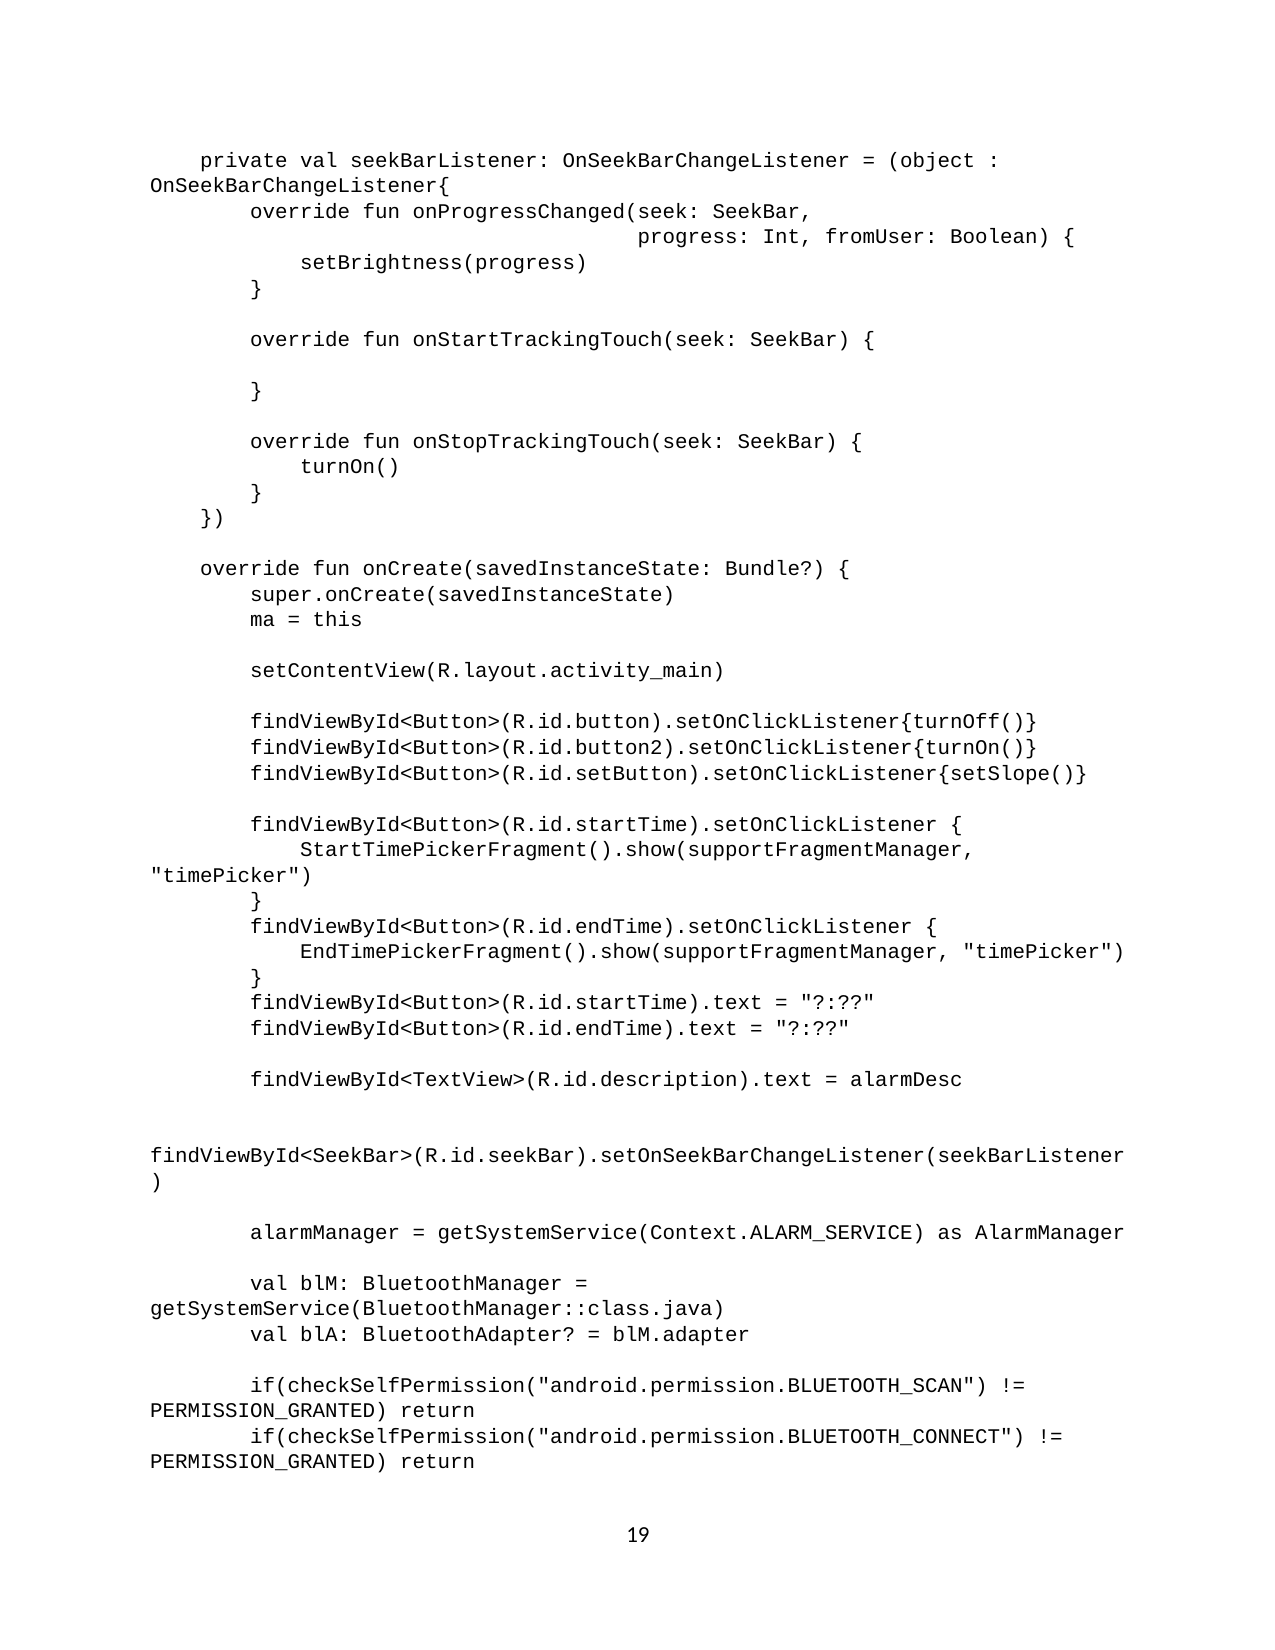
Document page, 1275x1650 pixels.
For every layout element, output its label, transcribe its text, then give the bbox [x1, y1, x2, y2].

text private val seekBarListener: OnSeekBarChangeListener = (object : OnSeekBarChangeListener{ [150, 150, 1125, 199]
text val blM: BluetoothManager = getSystemService(BluetoothManager::class.java) [150, 1273, 1125, 1322]
text override fun onStopTrackingTouch(seek: SeekBar) { [150, 431, 1125, 454]
text if(checkSelfPermission("android.permission.BLUETOOTH_CONNECT") != PERMISSION_GRANTED) return [150, 1426, 1125, 1475]
text findViewById<TextView>(R.id.description).text = alarmDesc [150, 1069, 1125, 1092]
text }) [150, 507, 1125, 531]
text override fun onProgressChanged(seek: SeekBar, [150, 201, 1125, 225]
text alarmManager = getSystemService(Context.ALARM_SERVICE) as AlarmManager [150, 1222, 1125, 1246]
text if(checkSelfPermission("android.permission.BLUETOOTH_SCAN") != PERMISSION_GRANTED) return [150, 1375, 1125, 1424]
text val blA: BluetoothAdapter? = blM.adapter [150, 1324, 1125, 1348]
text turnOn() [150, 456, 1125, 480]
text } [150, 482, 1125, 505]
text } [150, 380, 1125, 403]
text } [150, 890, 1125, 914]
text findViewById<Button>(R.id.button2).setOnClickListener{turnOn()} [150, 737, 1125, 761]
text findViewById<Button>(R.id.endTime).text = "?:??" [150, 1018, 1125, 1041]
text findViewById<Button>(R.id.endTime).setOnClickListener { [150, 916, 1125, 939]
text ma = this [150, 609, 1125, 633]
text findViewById<SeekBar>(R.id.seekBar).setOnSeekBarChangeListener(seekBarListener) [150, 1120, 1125, 1194]
text findViewById<Button>(R.id.startTime).text = "?:??" [150, 992, 1125, 1016]
text EndTimePickerFragment().show(supportFragmentManager, "timePicker") [150, 941, 1125, 965]
text findViewById<Button>(R.id.setButton).setOnClickListener{setSlope()} [150, 762, 1125, 786]
text progress: Int, fromUser: Boolean) { [150, 227, 1125, 250]
text findViewById<Button>(R.id.button).setOnClickListener{turnOff()} [150, 711, 1125, 735]
text StartTimePickerFragment().show(supportFragmentManager, "timePicker") [150, 839, 1125, 888]
text override fun onStartTrackingTouch(seek: SeekBar) { [150, 329, 1125, 352]
text override fun onCreate(savedInstanceState: Bundle?) { [150, 558, 1125, 582]
text } [150, 278, 1125, 301]
text setContentView(R.layout.activity_main) [150, 660, 1125, 684]
text setBrightness(progress) [150, 252, 1125, 276]
text findViewById<Button>(R.id.startTime).setOnClickListener { [150, 813, 1125, 837]
text } [150, 967, 1125, 990]
text super.onCreate(savedInstanceState) [150, 584, 1125, 607]
